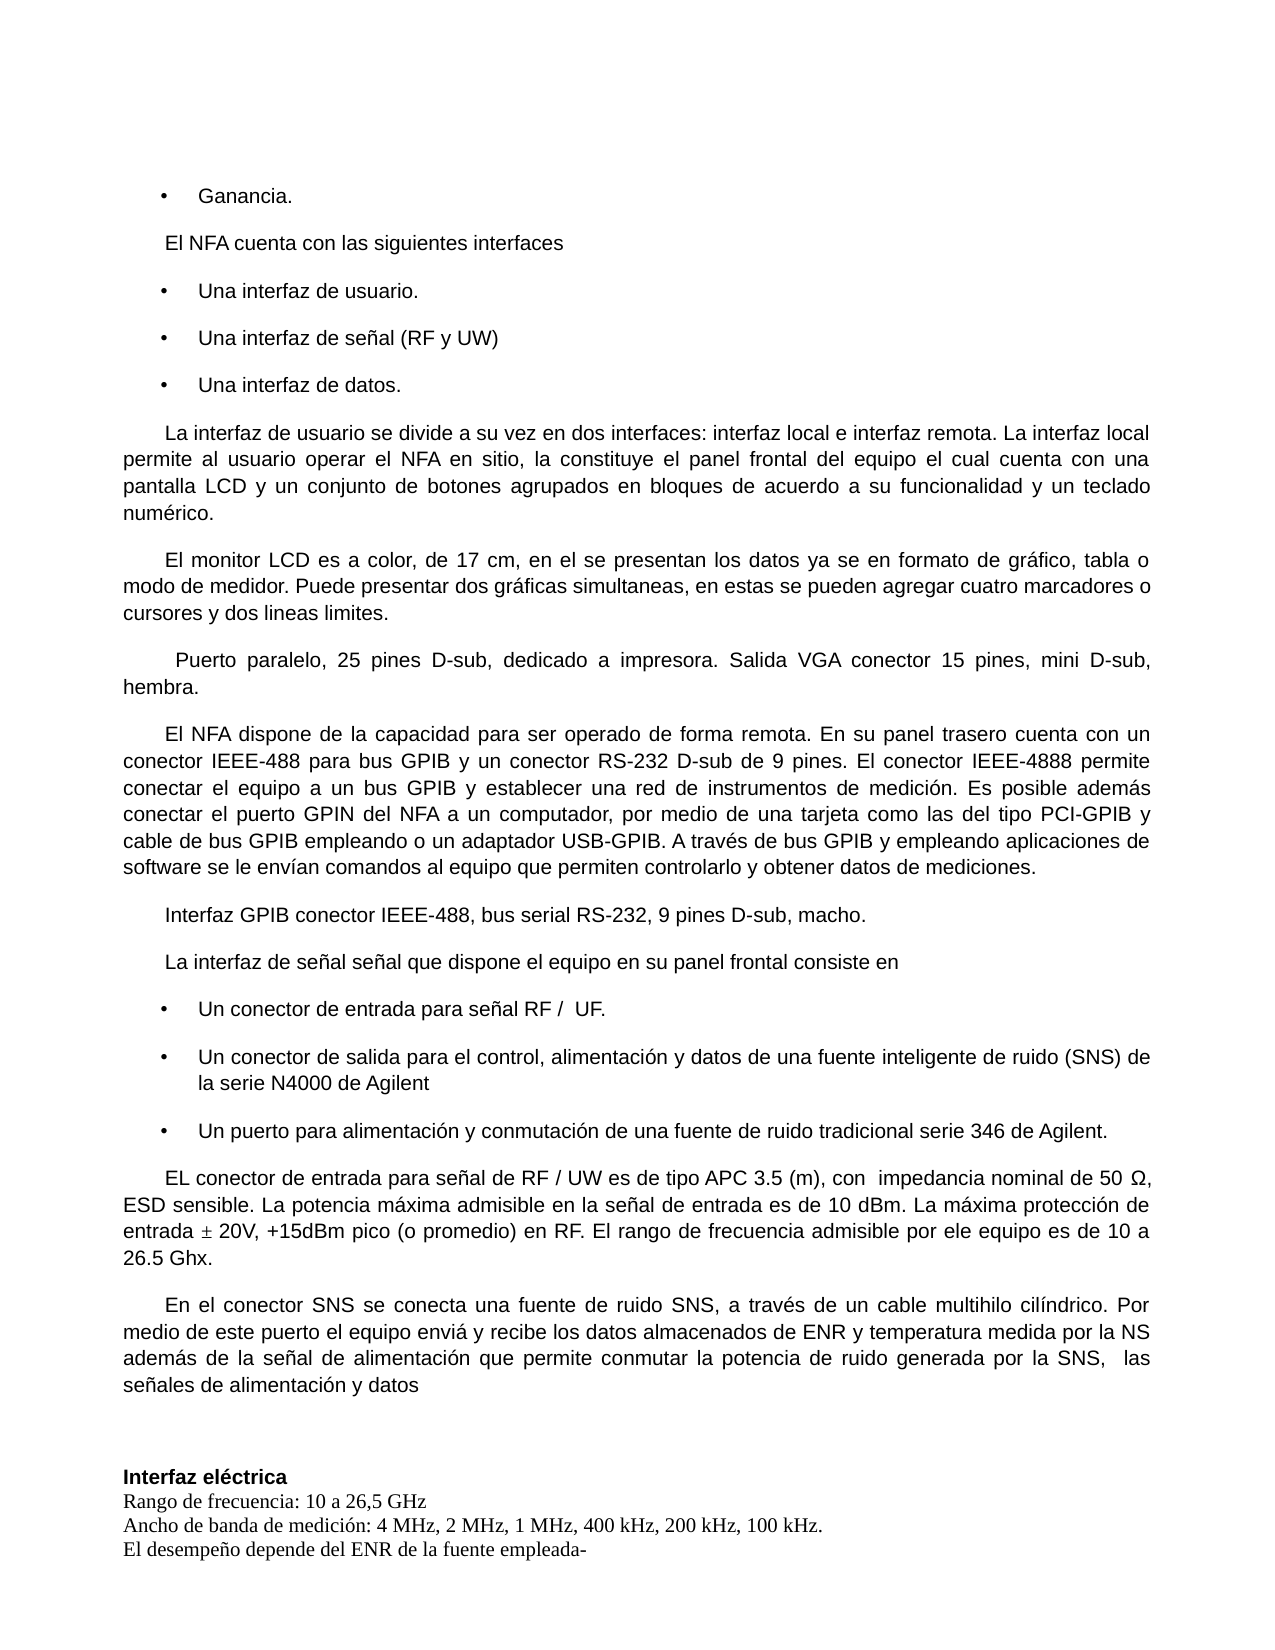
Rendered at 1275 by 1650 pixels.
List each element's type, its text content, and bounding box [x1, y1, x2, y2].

list Una interfaz de señal (RF y UW) [160, 323, 1152, 350]
list Un puerto para alimentación y conmutación de una fuente de ruido tradicional serie 346 de Agilent. [160, 1116, 1152, 1143]
text La interfaz de usuario se divide a su vez en dos interfaces: interfaz local e interfaz remota. La interfaz local permite al usuario operar el NFA en sitio, la constituye el panel frontal del equipo el cual cuenta con una pantalla LCD y un conjunto de botones agrupados en bloques de acuerdo a su funcionalidad y un teclado numérico. [123, 418, 1152, 524]
text Rango de frecuencia: 10 a 26,5 GHz [123, 1489, 1152, 1513]
list Una interfaz de usuario. [160, 276, 1152, 302]
text En el conector SNS se conecta una fuente de ruido SNS, a través de un cable multihilo cilíndrico. Por medio de este puerto el equipo enviá y recibe los datos almacenados de ENR y temperatura medida por la NS además de la señal de alimentación que permite conmutar la potencia de ruido generada por la SNS, las señales de alimentación y datos [123, 1291, 1152, 1397]
text Interfaz GPIB conector IEEE-488, bus serial RS-232, 9 pines D-sub, macho. [123, 900, 1152, 926]
text EL conector de entrada para señal de RF / UW es de tipo APC 3.5 (m), con impedancia nominal de 50 Ω, ESD sensible. La potencia máxima admisible en la señal de entrada es de 10 dBm. La máxima protección de entrada ± 20V, +15dBm pico (o promedio) en RF. El rango de frecuencia admisible por ele equipo es de 10 a 26.5 Ghx. [123, 1163, 1152, 1270]
list Una interfaz de datos. [160, 371, 1152, 397]
list Ganancia. [160, 181, 1152, 208]
text El NFA cuenta con las siguientes interfaces [123, 228, 1152, 255]
text La interfaz de señal señal que dispone el equipo en su panel frontal consiste en [123, 947, 1152, 974]
list Un conector de salida para el control, alimentación y datos de una fuente inteligente de ruido (SNS) de la serie N4000 de Agilent [160, 1042, 1152, 1095]
text El desempeño depende del ENR de la fuente empleada- [123, 1537, 1152, 1561]
list Un conector de entrada para señal RF / UF. [160, 995, 1152, 1021]
text Interfaz eléctrica [123, 1465, 1152, 1489]
text El monitor LCD es a color, de 17 cm, en el se presentan los datos ya se en formato de gráfico, tabla o modo de medidor. Puede presentar dos gráficas simultaneas, en estas se pueden agregar cuatro marcadores o cursores y dos lineas limites. [123, 545, 1152, 625]
text Ancho de banda de medición: 4 MHz, 2 MHz, 1 MHz, 400 kHz, 200 kHz, 100 kHz. [123, 1513, 1152, 1537]
text Puerto paralelo, 25 pines D-sub, dedicado a impresora. Salida VGA conector 15 pines, mini D-sub, hembra. [123, 646, 1152, 699]
text El NFA dispone de la capacidad para ser operado de forma remota. En su panel trasero cuenta con un conector IEEE-488 para bus GPIB y un conector RS-232 D-sub de 9 pines. El conector IEEE-4888 permite conectar el equipo a un bus GPIB y establecer una red de instrumentos de medición. Es posible además conectar el puerto GPIN del NFA a un computador, por medio de una tarjeta como las del tipo PCI-GPIB y cable de bus GPIB empleando o un adaptador USB-GPIB. A través de bus GPIB y empleando aplicaciones de software se le envían comandos al equipo que permiten controlarlo y obtener datos de mediciones. [123, 720, 1152, 879]
